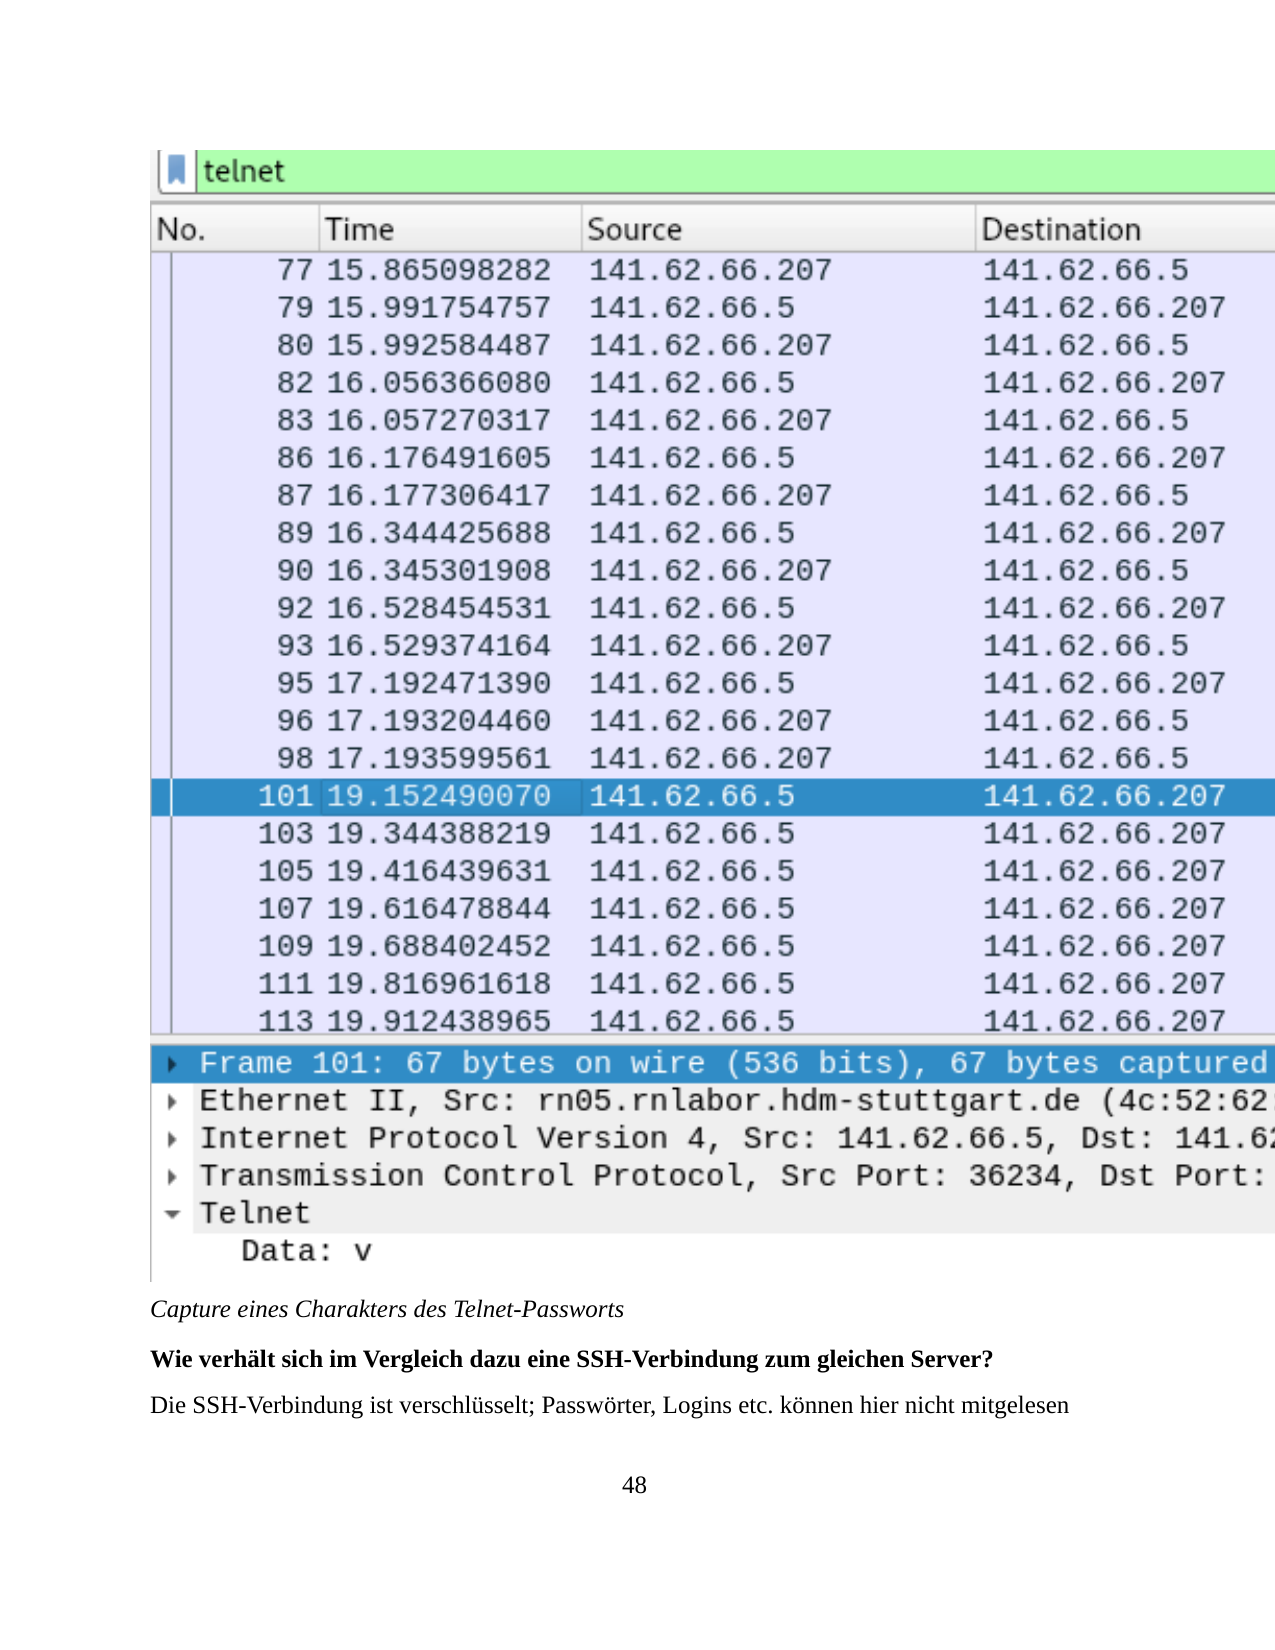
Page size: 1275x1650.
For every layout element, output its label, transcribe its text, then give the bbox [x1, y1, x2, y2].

text Wie verhält sich im Vergleich dazu eine SSH-Verbindung zum gleichen Server? [150, 1344, 1125, 1373]
picture [150, 150, 1275, 1282]
text Capture eines Charakters des Telnet-Passworts [150, 1294, 1125, 1322]
text Die SSH-Verbindung ist verschlüsselt; Passwörter, Logins etc. können hier nicht mitgelesen [150, 1391, 1125, 1419]
